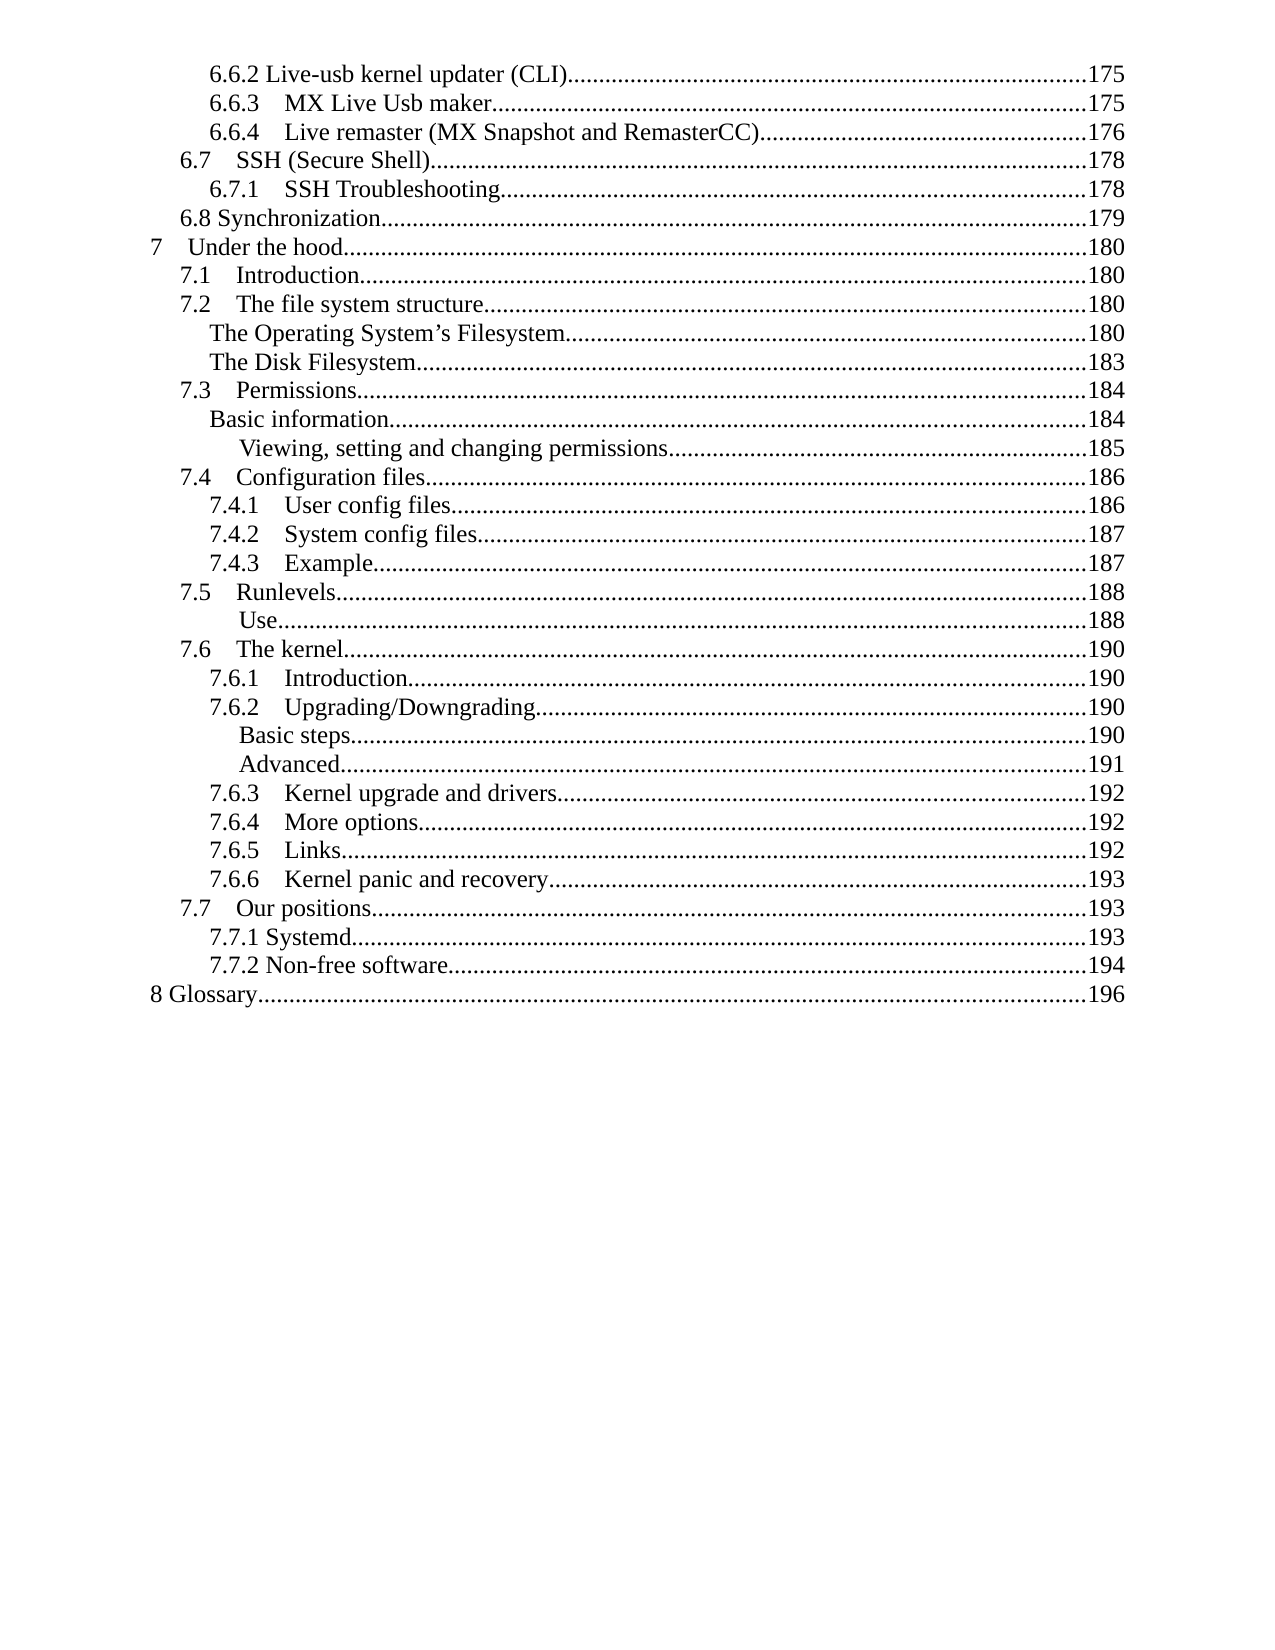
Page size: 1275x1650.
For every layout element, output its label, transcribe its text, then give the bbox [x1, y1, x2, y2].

text 6.6.4 Live remaster (MX Snapshot and RemasterCC) 176 [209, 117, 1125, 145]
text Basic information 184 [209, 404, 1125, 433]
text The Operating System’s Filesystem 180 [209, 318, 1125, 347]
text 6.6.2 Live-usb kernel updater (CLI) 175 [209, 59, 1125, 88]
text 7.6.5 Links 192 [209, 835, 1125, 864]
text Viewing, setting and changing permissions 185 [238, 433, 1125, 462]
text The Disk Filesystem 183 [209, 347, 1125, 375]
text 7.7.1 Systemd 193 [209, 922, 1125, 950]
text 7.6.4 More options 192 [209, 807, 1125, 835]
text Advanced 191 [238, 749, 1125, 778]
text 7.6.3 Kernel upgrade and drivers 192 [209, 778, 1125, 807]
text 7.6.2 Upgrading/Downgrading 190 [209, 692, 1125, 720]
text Basic steps 190 [238, 720, 1125, 749]
text 7.7.2 Non-free software 194 [209, 950, 1125, 979]
text Use 188 [238, 605, 1125, 634]
text 7.6.1 Introduction 190 [209, 663, 1125, 692]
text 7.4.2 System config files 187 [209, 519, 1125, 548]
text 6.6.3 MX Live Usb maker 175 [209, 88, 1125, 117]
text 6.7.1 SSH Troubleshooting 178 [209, 174, 1125, 203]
text 7.6.6 Kernel panic and recovery 193 [209, 864, 1125, 893]
text 7.4.3 Example 187 [209, 548, 1125, 577]
text 7.4.1 User config files 186 [209, 490, 1125, 519]
